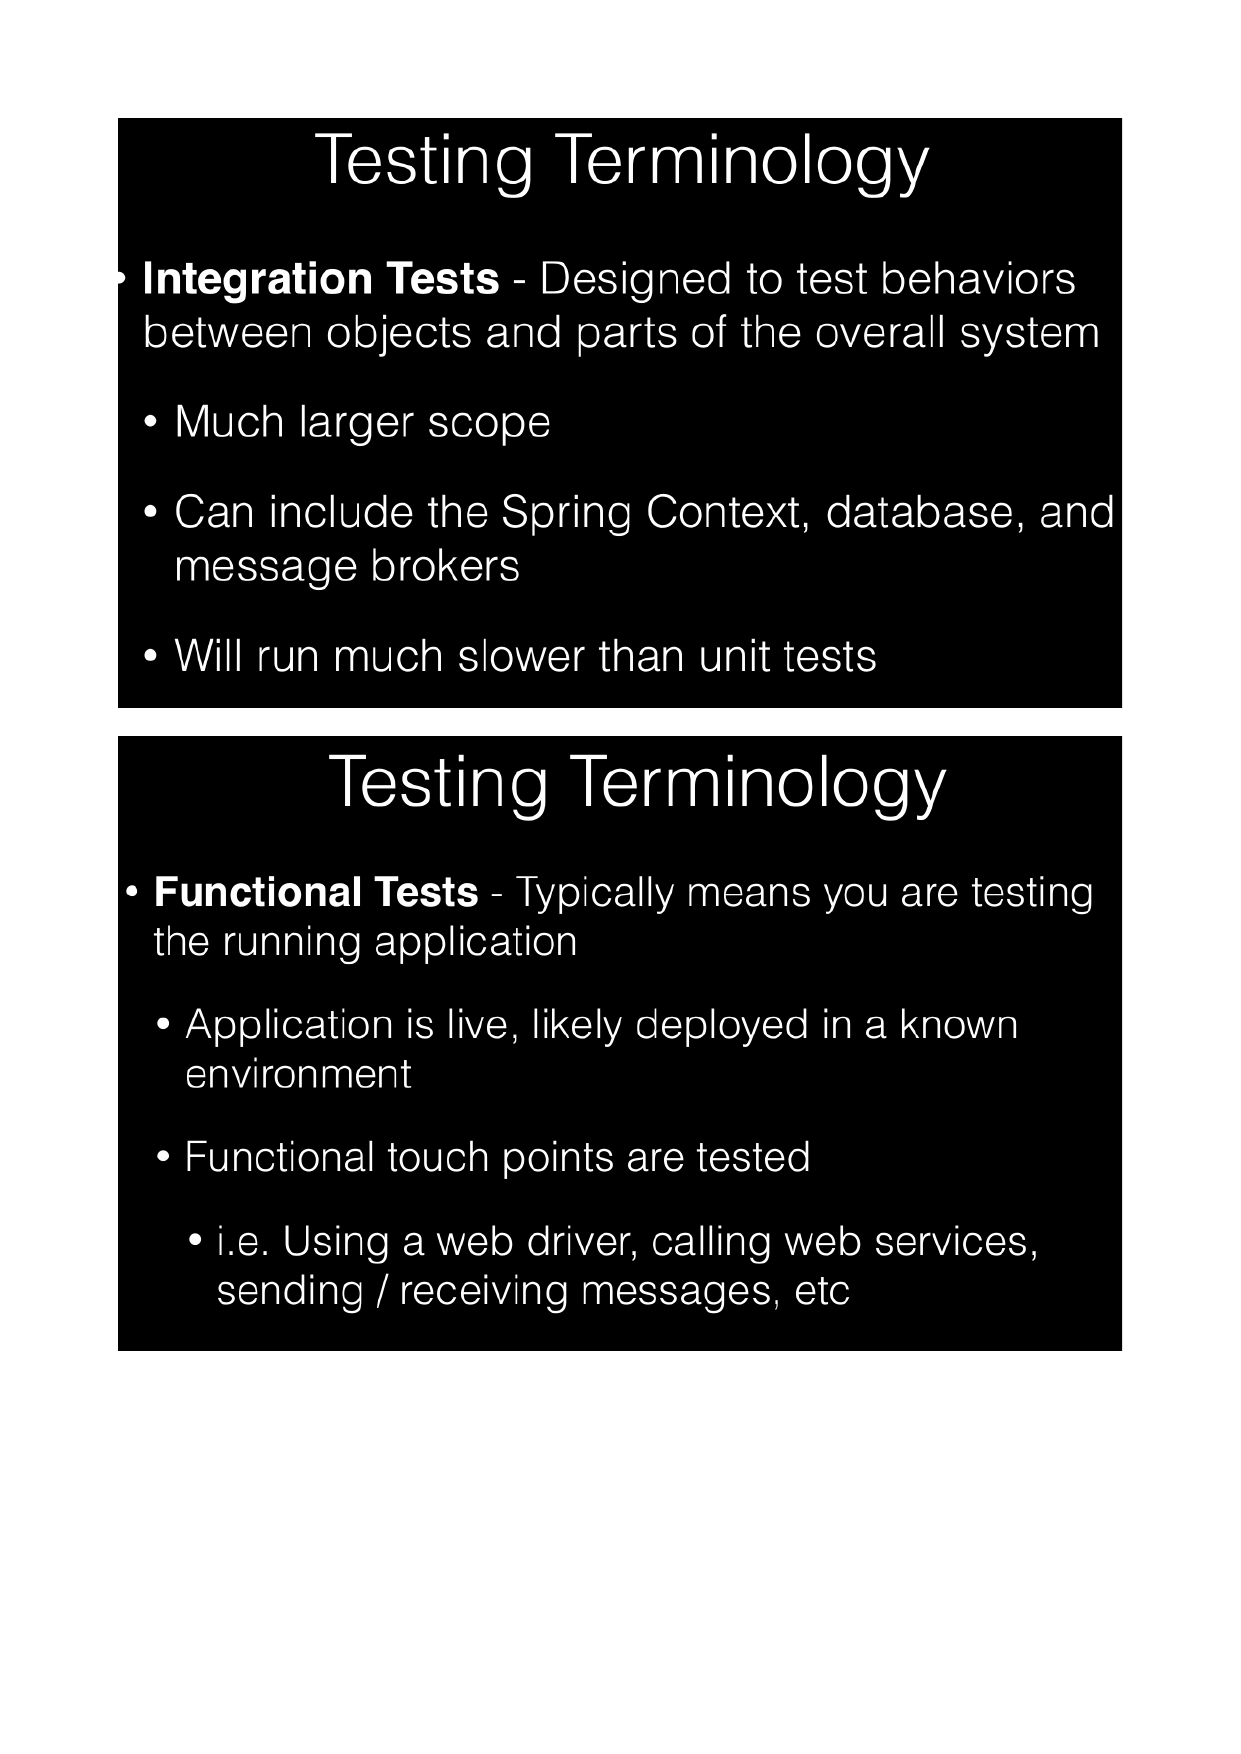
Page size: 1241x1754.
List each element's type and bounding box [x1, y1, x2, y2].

picture [118, 118, 1123, 708]
picture [118, 736, 1123, 1351]
